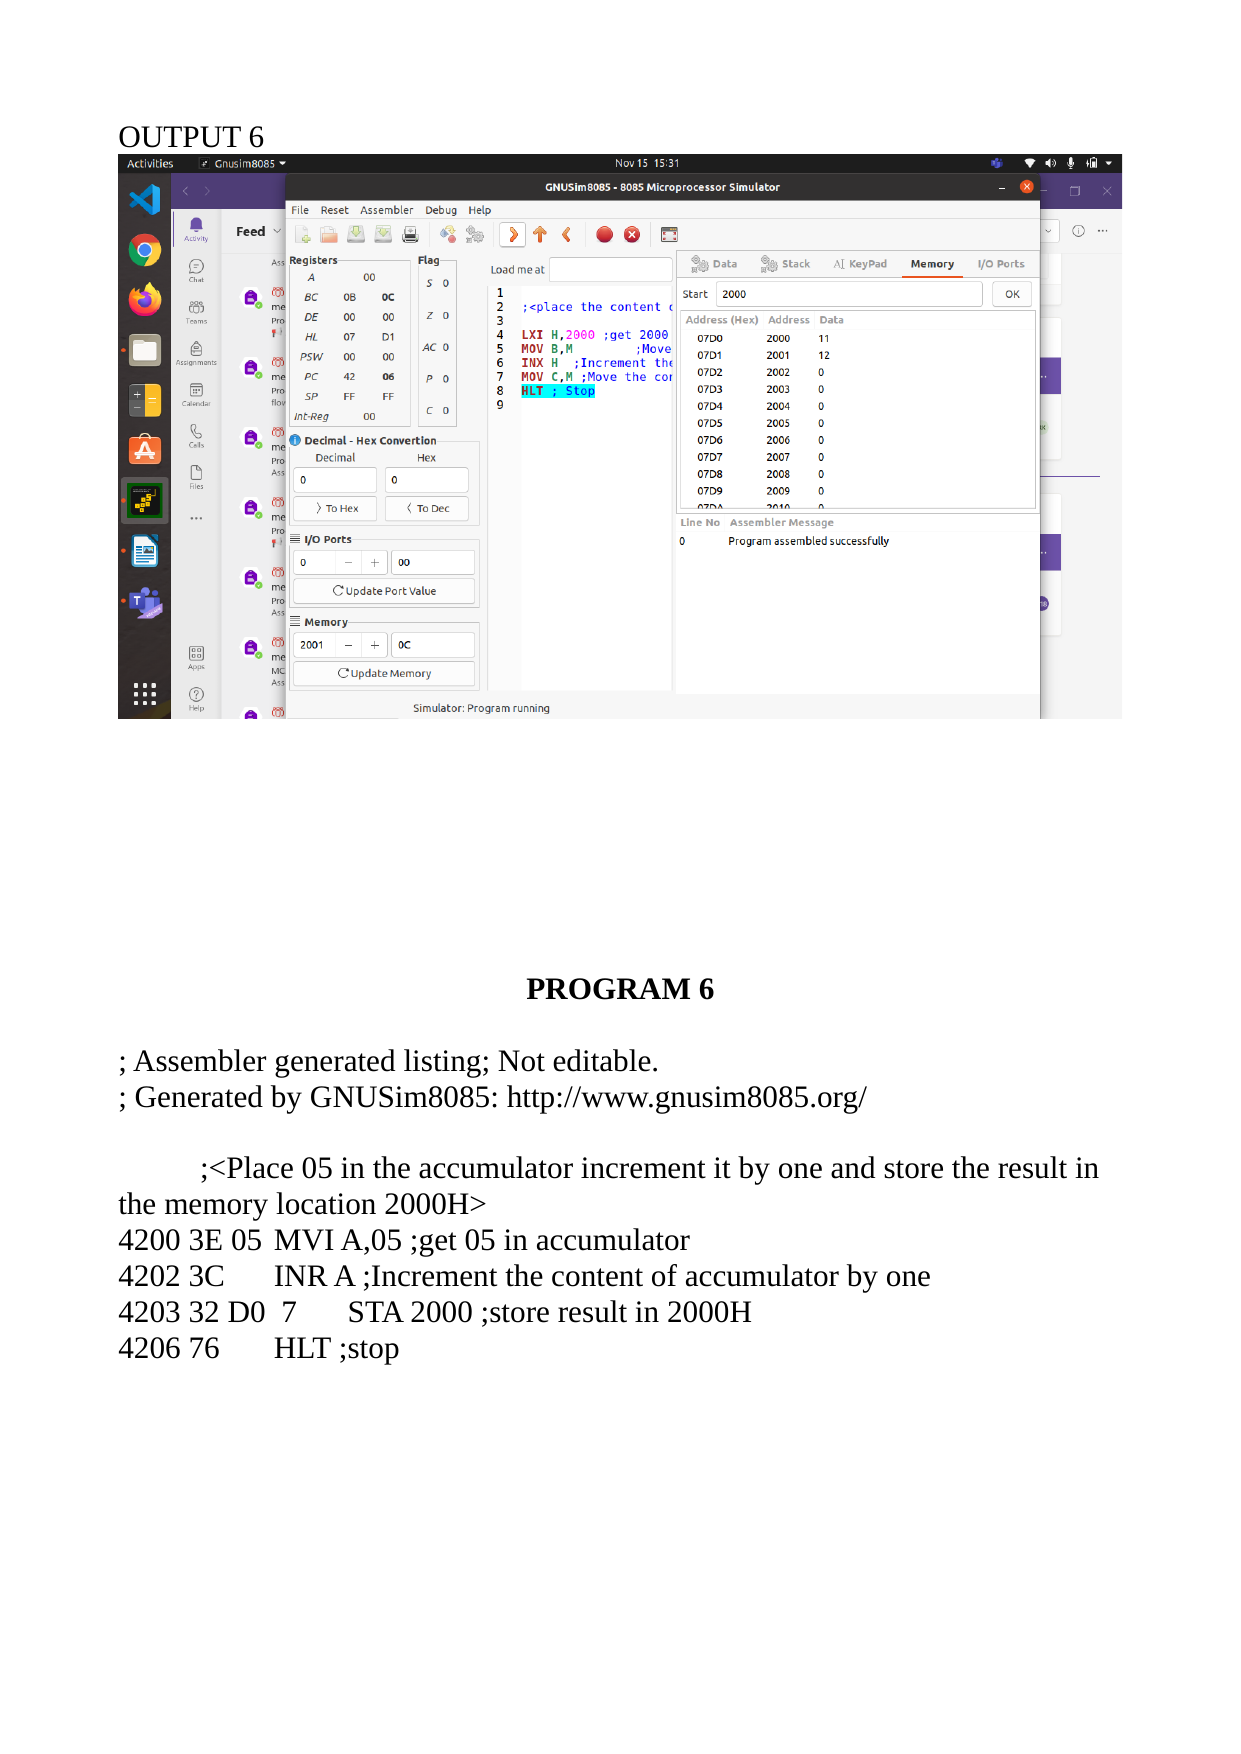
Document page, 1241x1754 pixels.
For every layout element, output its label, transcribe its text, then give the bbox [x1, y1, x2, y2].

text 4206 76 HLT ;stop [118, 1329, 1122, 1365]
text ;<Place 05 in the accumulator increment it by one and store the result in the memory location 2000H> [118, 1150, 1122, 1222]
picture [118, 154, 1123, 719]
text ; Assembler generated listing; Not editable. [118, 1042, 1122, 1078]
text PROGRAM 6 [118, 970, 1122, 1006]
text 4203 32 D0 7 STA 2000 ;store result in 2000H [118, 1293, 1122, 1329]
text 4202 3C INR A ;Increment the content of accumulator by one [118, 1257, 1122, 1293]
text 4200 3E 05 MVI A,05 ;get 05 in accumulator [118, 1222, 1122, 1257]
text OUTPUT 6 [118, 118, 1122, 154]
text ; Generated by GNUSim8085: http://www.gnusim8085.org/ [118, 1078, 1122, 1114]
